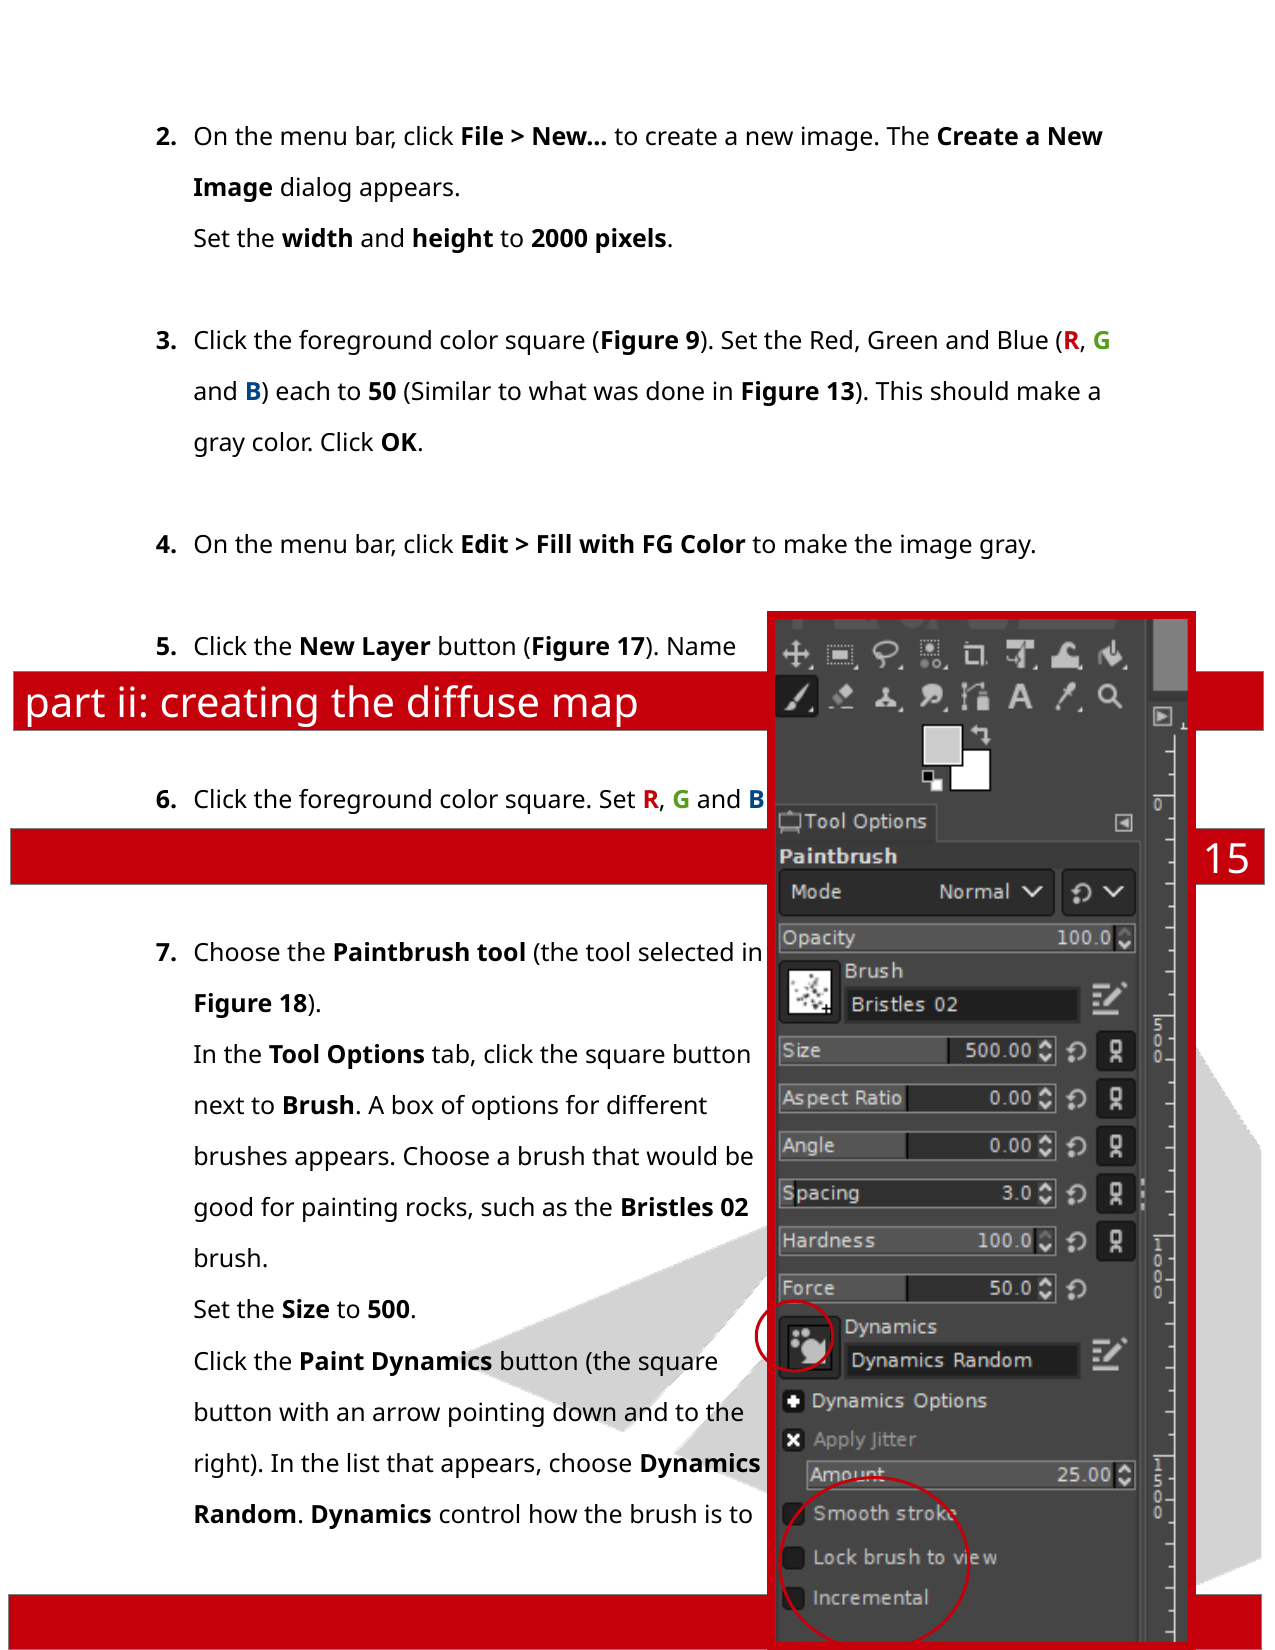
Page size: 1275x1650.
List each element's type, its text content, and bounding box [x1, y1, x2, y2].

picture [782, 1480, 967, 1642]
picture [775, 619, 1188, 1642]
list Choose the Paintbrush tool (the tool selected in Figure 18). [156, 935, 428, 1020]
list Click the Paint Dynamics button (the square button with an arrow pointing down and to the right). In the list that appears, choose Dynamics Random. Dynamics control how the brush is to paint on the image. The Dynamics Random settings causes the brush to rapidly and randomly change size as we paint. This is useful for painting rocks since we want all the rocks to have a different shape, size and position. [156, 1343, 428, 1530]
list On the menu bar, click File > New... to create a new image. The Create a New Image dialog appears. [156, 118, 1157, 203]
list now look similar to Figure 24. If it does not, feel free to undo and [1196, 885, 1262, 1594]
list Click the foreground color square (Figure 9). Set the Red, Green and Blue (R, G and B) each to 50 (Similar to what was done in Figure 13). This should make a gray color. Click OK. [156, 322, 1157, 458]
list Click the foreground color square. Set R, G and B to 80. Click OK. [156, 782, 767, 828]
list now look similar to Figure 24. If it does not, feel free to undo and [428, 817, 767, 828]
list Set the Size to 500. [156, 1292, 428, 1326]
list Set the width and height to 2000 pixels. [156, 220, 1157, 254]
list now look similar to Figure 24. If it does not, feel free to undo and [428, 885, 767, 1594]
picture [775, 1303, 831, 1369]
list On the menu bar, click Edit > Fill with FG Color to make the image gray. [156, 526, 1157, 561]
list Click the New Layer button (Figure 17). Name the new layer Rocks. Click OK. [156, 628, 767, 671]
list In the Tool Options tab, click the square button next to Brush. A box of options for different brushes appears. Choose a brush that would be good for painting rocks, such as the Bristles 02 brush. [156, 1037, 428, 1275]
